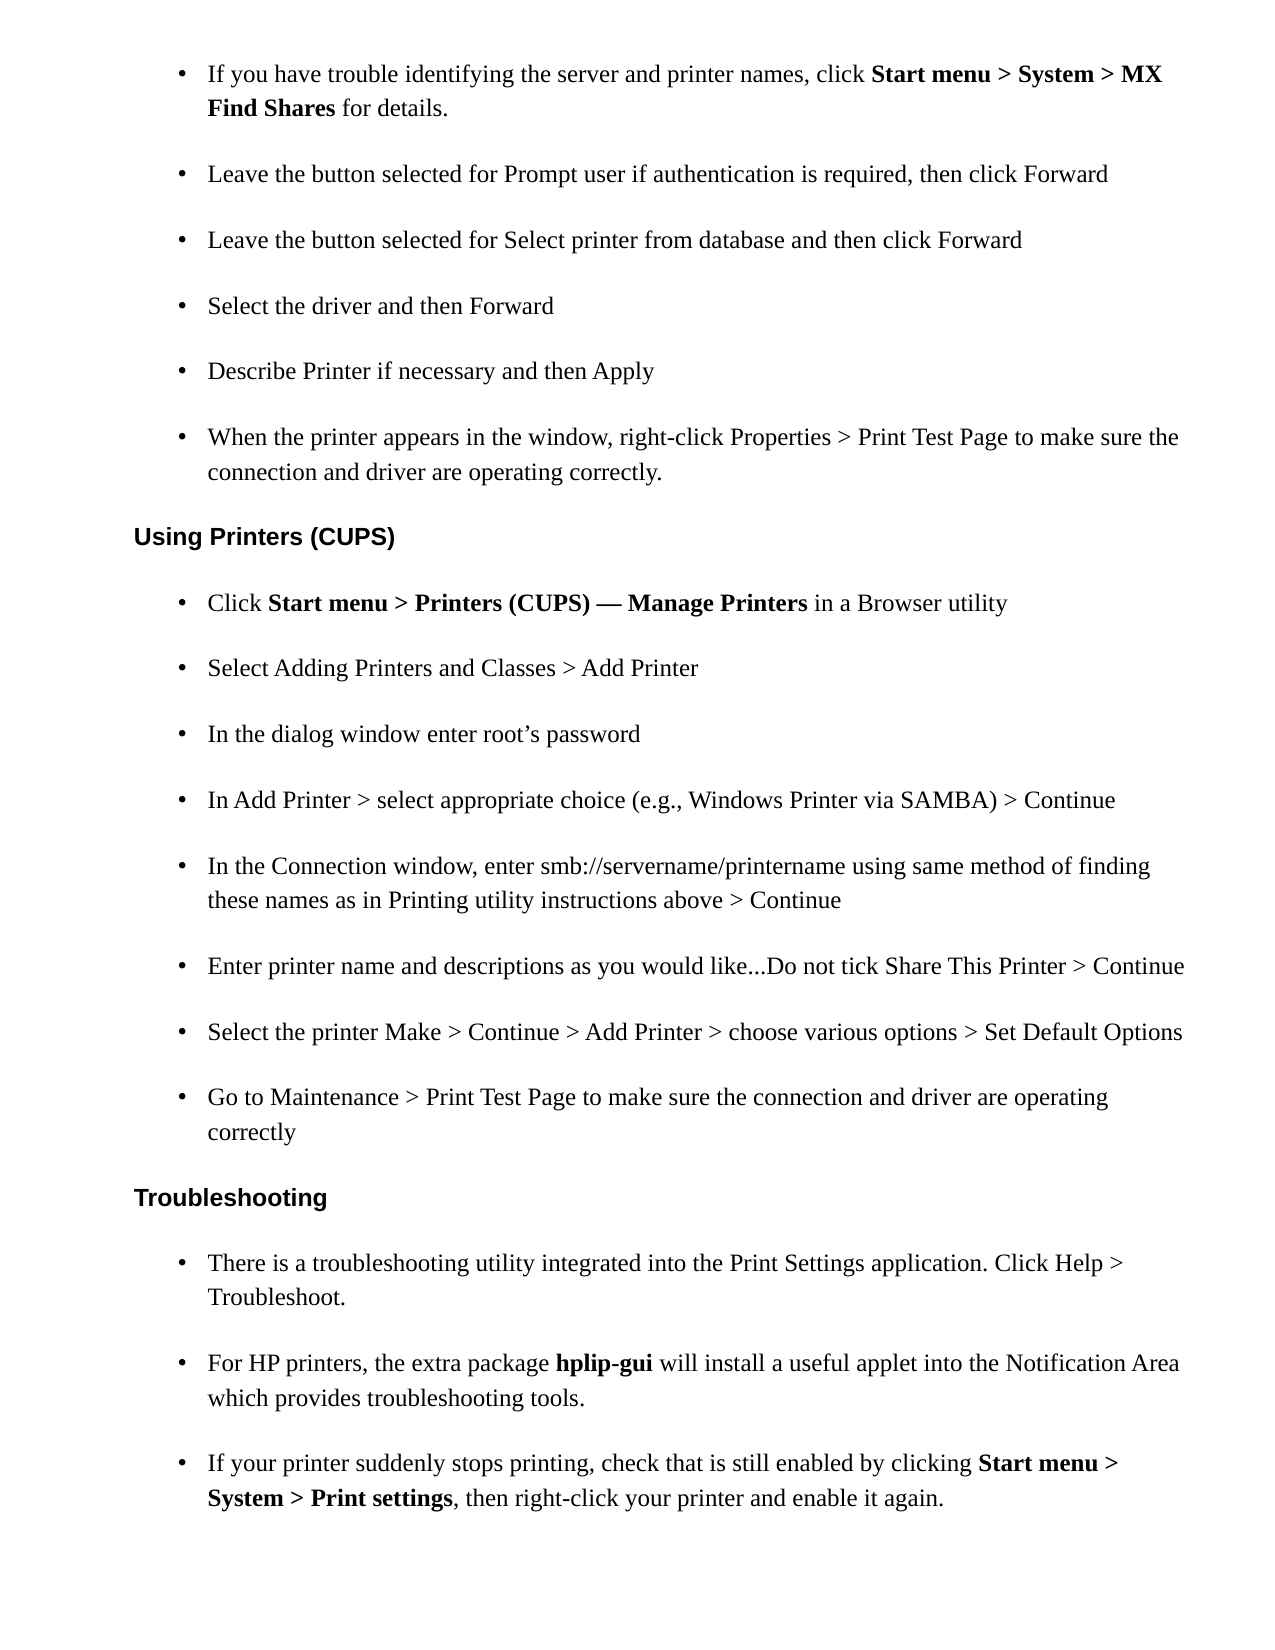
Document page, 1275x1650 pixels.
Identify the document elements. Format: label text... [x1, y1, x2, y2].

list For HP printers, the extra package hplip-gui will install a useful applet into the Notification Area which provides troubleshooting tools. [178, 1348, 1200, 1411]
list Click Start menu > Printers (CUPS) — Manage Printers in a Browser utility [178, 588, 1200, 617]
list Describe Printer if necessary and then Apply [178, 356, 1200, 385]
list Go to Maintenance > Print Test Page to make sure the connection and driver are operating correctly [178, 1082, 1200, 1146]
list If you have trouble identifying the server and printer names, click Start menu > System > MX Find Shares for details. [178, 59, 1200, 122]
list Select Adding Printers and Classes > Add Printer [178, 653, 1200, 682]
list If your printer suddenly stops printing, check that is still enabled by clicking Start menu > System > Print settings, then right-click your printer and enable it again. [178, 1448, 1200, 1512]
list Leave the button selected for Select printer from database and then click Forward [178, 225, 1200, 254]
text Using Printers (CUPS) [134, 522, 1200, 551]
list There is a troubleshooting utility integrated into the Print Settings application. Click Help > Troubleshoot. [178, 1248, 1200, 1311]
list Select the driver and then Forward [178, 291, 1200, 319]
text Troubleshooting [134, 1183, 1200, 1211]
list In the dialog window enter root’s password [178, 719, 1200, 748]
list In the Connection window, enter smb://servername/printername using same method of finding these names as in Printing utility instructions above > Continue [178, 851, 1200, 914]
list Leave the button selected for Prompt user if authentication is required, then click Forward [178, 159, 1200, 188]
list When the printer appears in the window, right-click Properties > Print Test Page to make sure the connection and driver are operating correctly. [178, 422, 1200, 485]
list Select the printer Make > Continue > Add Printer > choose various options > Set Default Options [178, 1017, 1200, 1045]
list Enter printer name and descriptions as you would like...Do not tick Share This Printer > Continue [178, 951, 1200, 980]
list In Add Printer > select appropriate choice (e.g., Windows Printer via SAMBA) > Continue [178, 785, 1200, 814]
